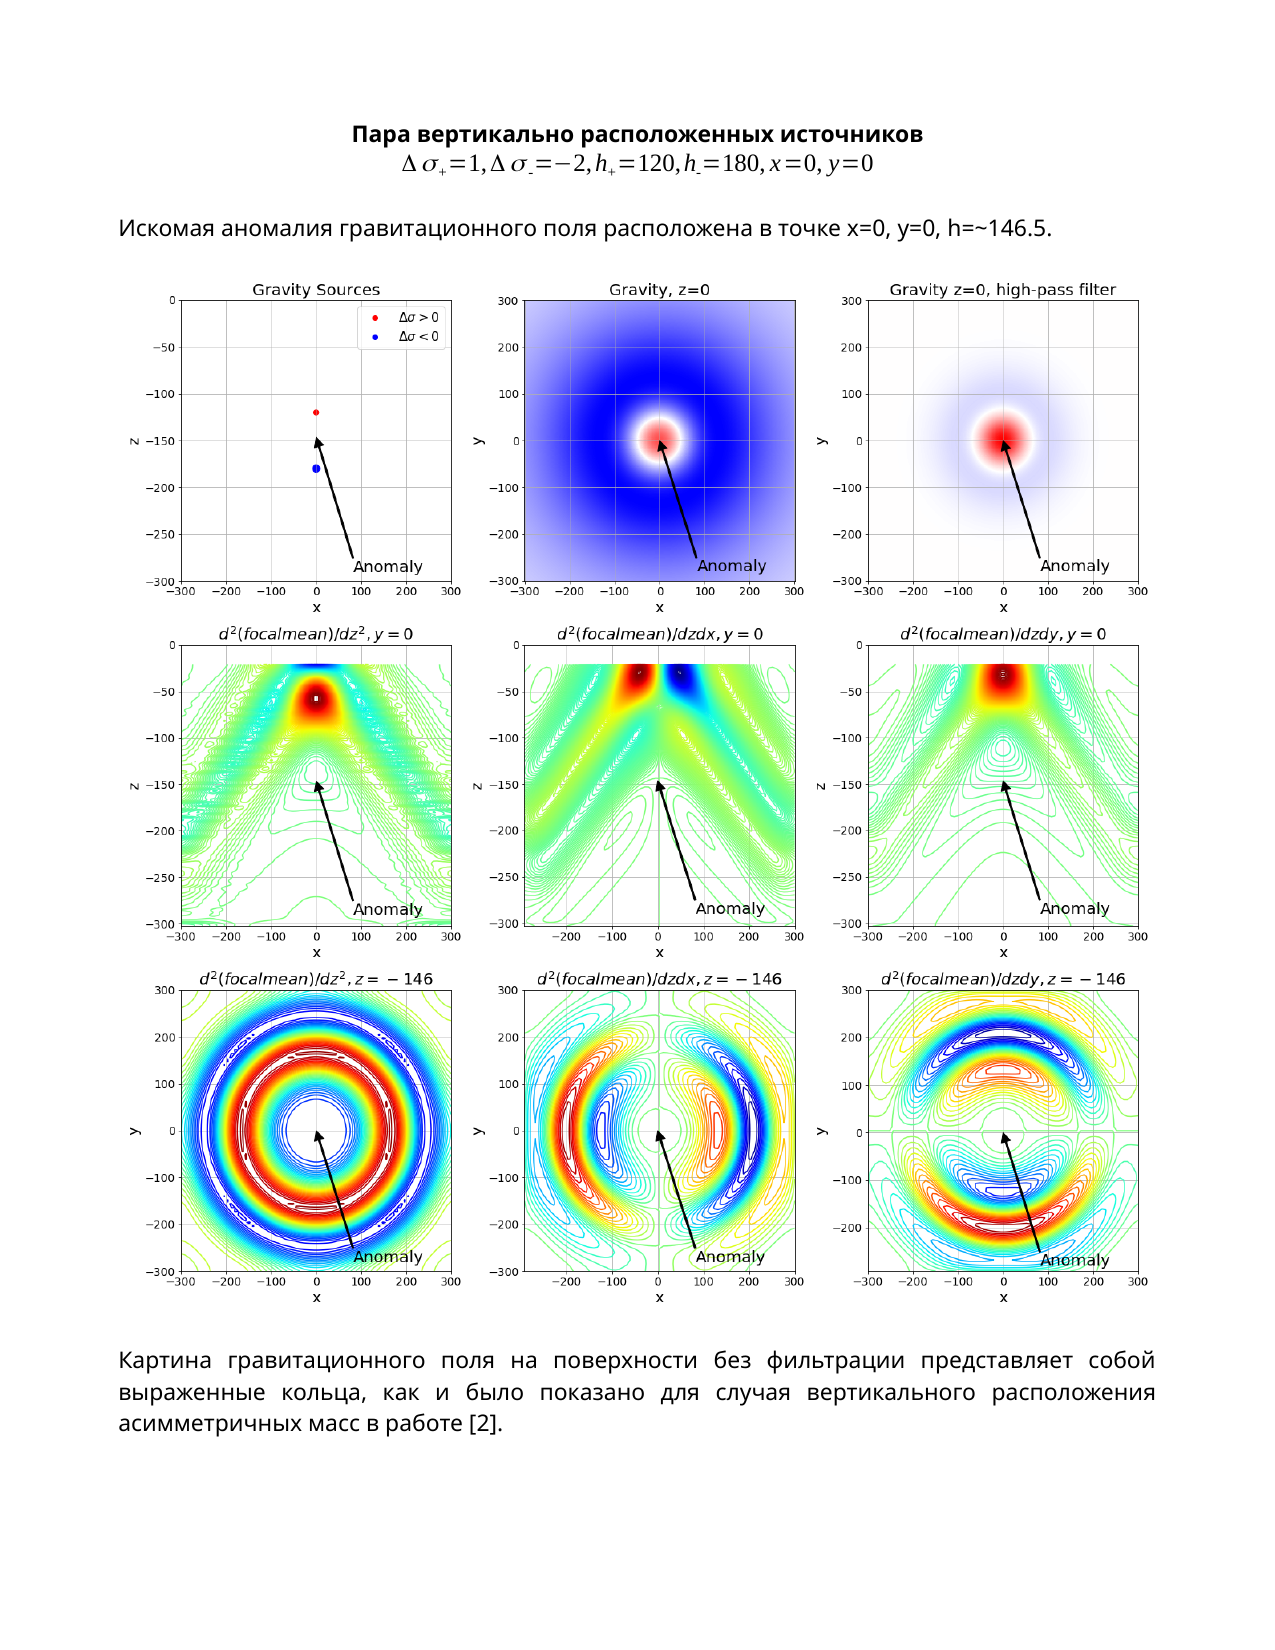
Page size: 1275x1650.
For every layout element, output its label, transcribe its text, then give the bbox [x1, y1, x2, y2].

picture [118, 274, 1157, 1314]
text Пара вертикально расположенных источников [118, 118, 1157, 181]
text Картина гравитационного поля на поверхности без фильтрации представляет собой выраженные кольца, как и было показано для случая вертикального расположения асимметричных масс в работе [2]. [118, 1344, 1157, 1438]
text Искомая аномалия гравитационного поля расположена в точке x=0, y=0, h=~146.5. [118, 212, 1157, 243]
